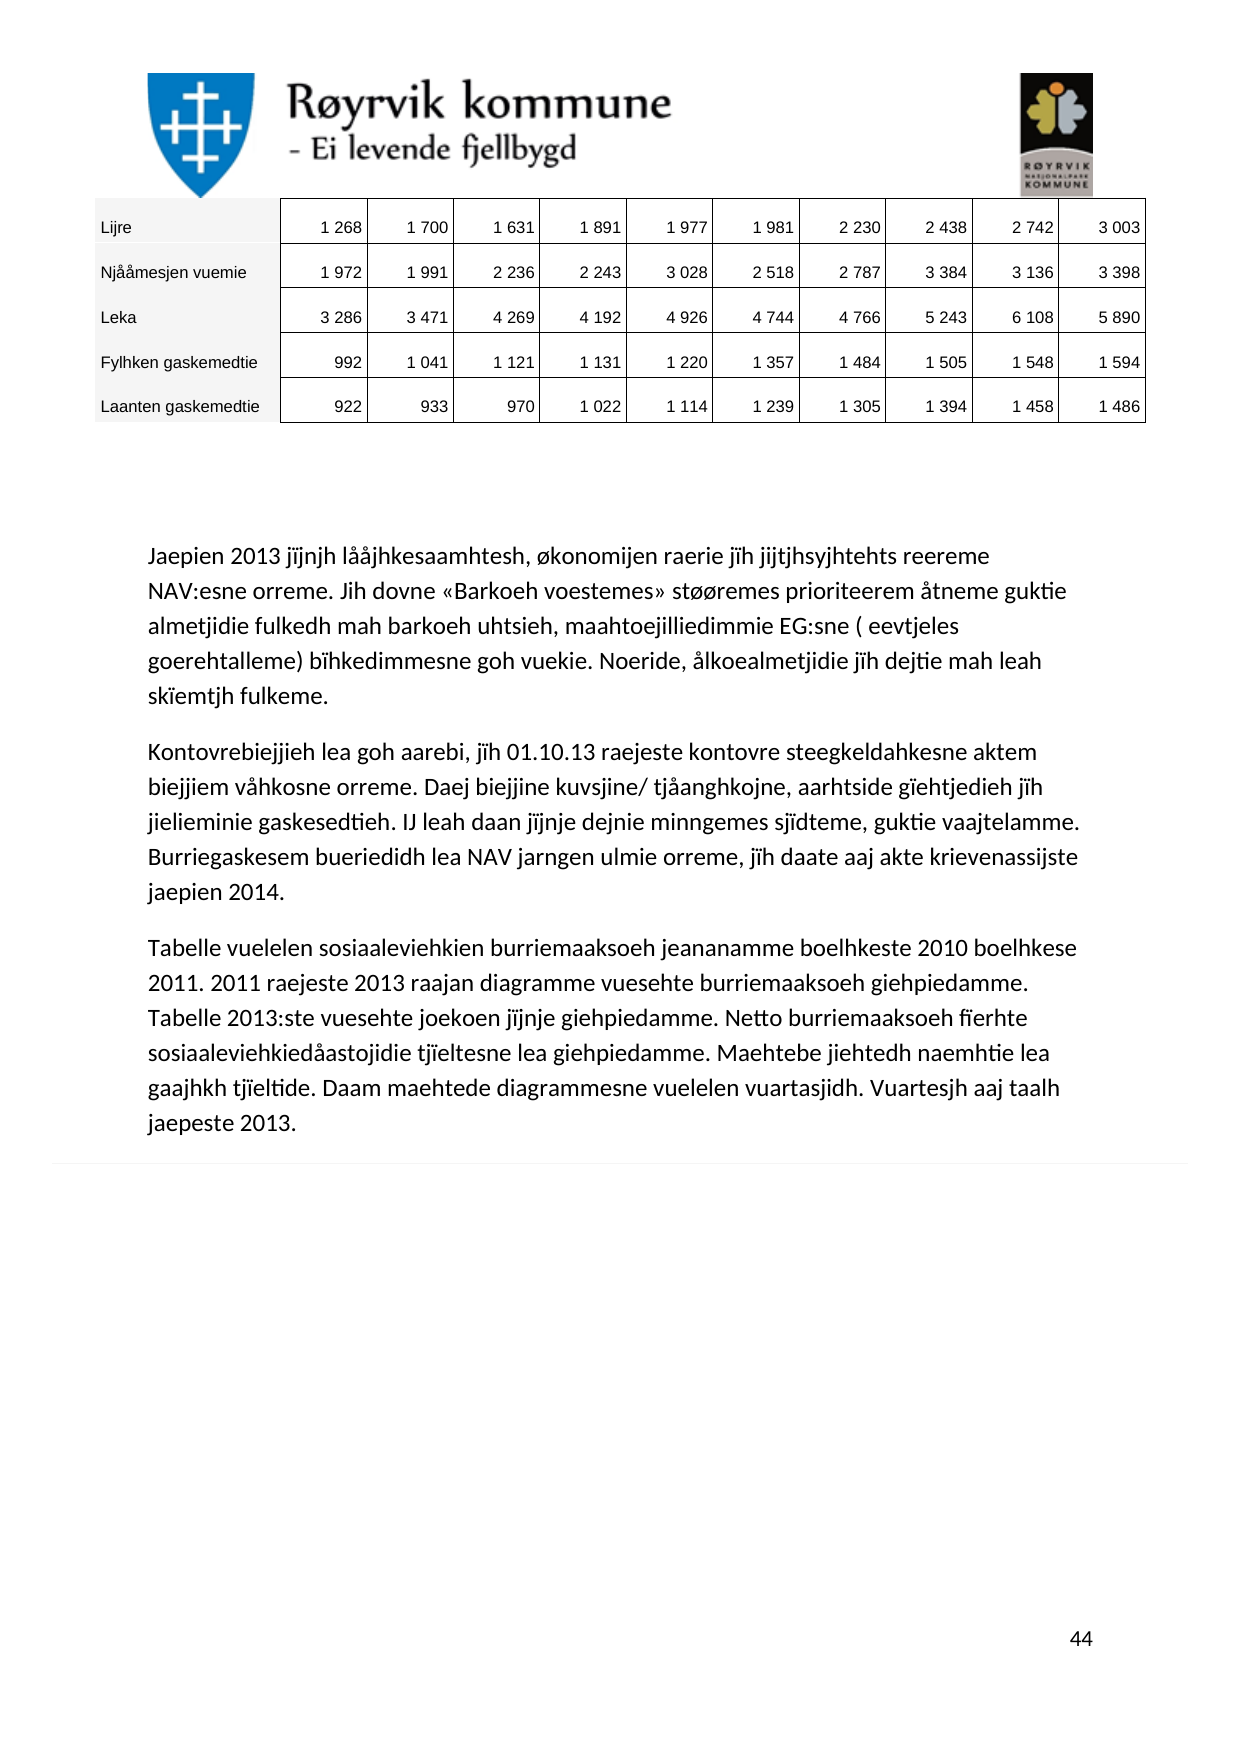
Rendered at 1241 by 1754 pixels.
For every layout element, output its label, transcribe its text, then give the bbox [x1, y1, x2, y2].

table_cell 1 131 [540, 333, 626, 377]
table_cell 4 269 [454, 288, 539, 332]
table_cell 2 742 [973, 199, 1058, 242]
table_cell 1 972 [281, 244, 367, 287]
table_cell 1 041 [368, 333, 453, 377]
table_cell 1 121 [454, 333, 539, 377]
table_cell 1 981 [713, 199, 799, 242]
table_cell 2 787 [800, 244, 885, 287]
table_cell 2 230 [800, 199, 885, 242]
table_cell Njååmesjen vuemie [95, 243, 280, 287]
table_cell 1 977 [627, 199, 712, 242]
table_cell 1 505 [886, 333, 972, 377]
table_cell 1 631 [454, 199, 539, 242]
table_cell 1 268 [281, 199, 367, 242]
table_cell 1 548 [973, 333, 1058, 377]
table_cell 1 484 [800, 333, 885, 377]
table_cell 5 243 [886, 288, 972, 332]
table_cell 1 594 [1059, 333, 1145, 377]
table_cell Leka [95, 287, 280, 332]
table_cell 1 220 [627, 333, 712, 377]
table_cell 2 518 [713, 244, 799, 287]
table_cell 970 [454, 378, 539, 422]
table_cell 992 [281, 333, 367, 377]
table_cell 3 384 [886, 244, 972, 287]
table_cell 3 136 [973, 244, 1058, 287]
table_cell Lijre [95, 198, 280, 242]
table_cell Laanten gaskemedtie [95, 377, 280, 422]
table_cell 3 028 [627, 244, 712, 287]
table_cell 1 305 [800, 378, 885, 422]
table_cell 1 114 [627, 378, 712, 422]
table_cell 3 003 [1059, 199, 1145, 242]
table_cell 1 486 [1059, 378, 1145, 422]
table_cell 4 744 [713, 288, 799, 332]
table_cell 3 471 [368, 288, 453, 332]
table_cell 2 236 [454, 244, 539, 287]
table_cell 4 926 [627, 288, 712, 332]
text Kontovrebiejjieh lea goh aarebi, jïh 01.10.13 raejeste kontovre steegkeldahkesne aktem biejjiem våhkosne orreme. Daej biejjine kuvsjine/ tjåanghkojne, aarhtside gïehtjedieh jïh jielieminie gaskesedtieh. IJ leah daan jïjnje dejnie minngemes sjïdteme, guktie vaajtelamme. Burriegaskesem bueriedidh lea NAV jarngen ulmie orreme, jïh daate aaj akte krievenassijste jaepien 2014. [148, 736, 1093, 907]
table_cell 2 438 [886, 199, 972, 242]
table_cell Fylhken gaskemedtie [95, 332, 280, 377]
table_cell 5 890 [1059, 288, 1145, 332]
table_cell 4 192 [540, 288, 626, 332]
table_cell 922 [281, 378, 367, 422]
table_cell 1 022 [540, 378, 626, 422]
table_cell 1 991 [368, 244, 453, 287]
text Tabelle vuelelen sosiaaleviehkien burriemaaksoeh jeananamme boelhkeste 2010 boelhkese 2011. 2011 raejeste 2013 raajan diagramme vuesehte burriemaaksoeh giehpiedamme. Tabelle 2013:ste vuesehte joekoen jïjnje giehpiedamme. Netto burriemaaksoeh fïerhte sosiaaleviehkiedåastojidie tjïeltesne lea giehpiedamme. Maehtebe jiehtedh naemhtie lea gaajhkh tjïeltide. Daam maehtede diagrammesne vuelelen vuartasjidh. Vuartesjh aaj taalh jaepeste 2013. [148, 932, 1093, 1137]
table_cell 6 108 [973, 288, 1058, 332]
table_cell 3 286 [281, 288, 367, 332]
table_cell 933 [368, 378, 453, 422]
text Jaepien 2013 jïjnjh lååjhkesaamhtesh, økonomijen raerie jïh jijtjhsyjhtehts reereme NAV:esne orreme. Jih dovne «Barkoeh voestemes» støøremes prioriteerem åtneme guktie almetjidie fulkedh mah barkoeh uhtsieh, maahtoejilliedimmie EG:sne ( eevtjeles goerehtalleme) bïhkedimmesne goh vuekie. Noeride, ålkoealmetjidie jïh dejtie mah leah skïemtjh fulkeme. [148, 540, 1093, 711]
table_cell 1 700 [368, 199, 453, 242]
table_cell 2 243 [540, 244, 626, 287]
table_cell 1 458 [973, 378, 1058, 422]
table_cell 1 357 [713, 333, 799, 377]
table_cell 4 766 [800, 288, 885, 332]
table_cell 3 398 [1059, 244, 1145, 287]
table_cell 1 891 [540, 199, 626, 242]
picture [147, 73, 1093, 198]
table_cell 1 394 [886, 378, 972, 422]
table_cell 1 239 [713, 378, 799, 422]
